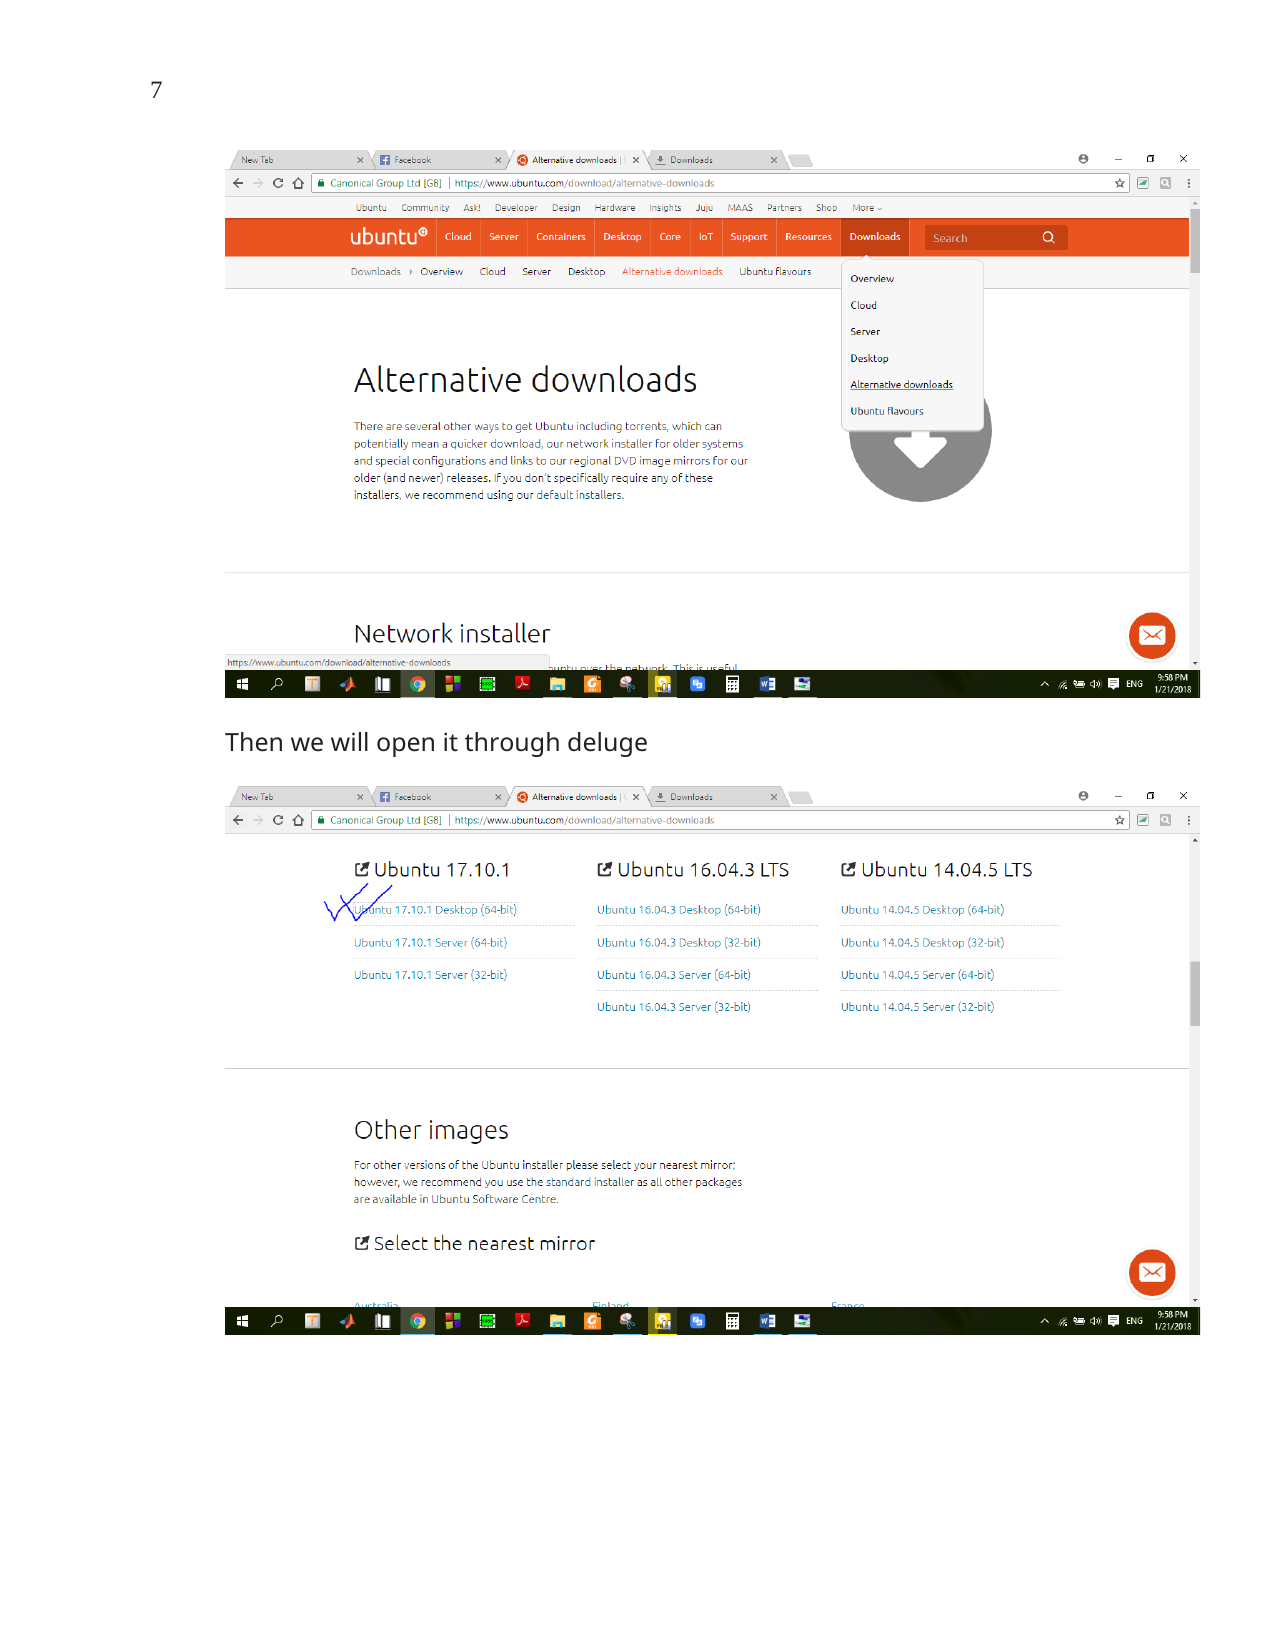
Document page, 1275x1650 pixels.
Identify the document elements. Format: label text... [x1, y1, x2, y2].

list Then we will open it through deluge [225, 725, 1125, 759]
